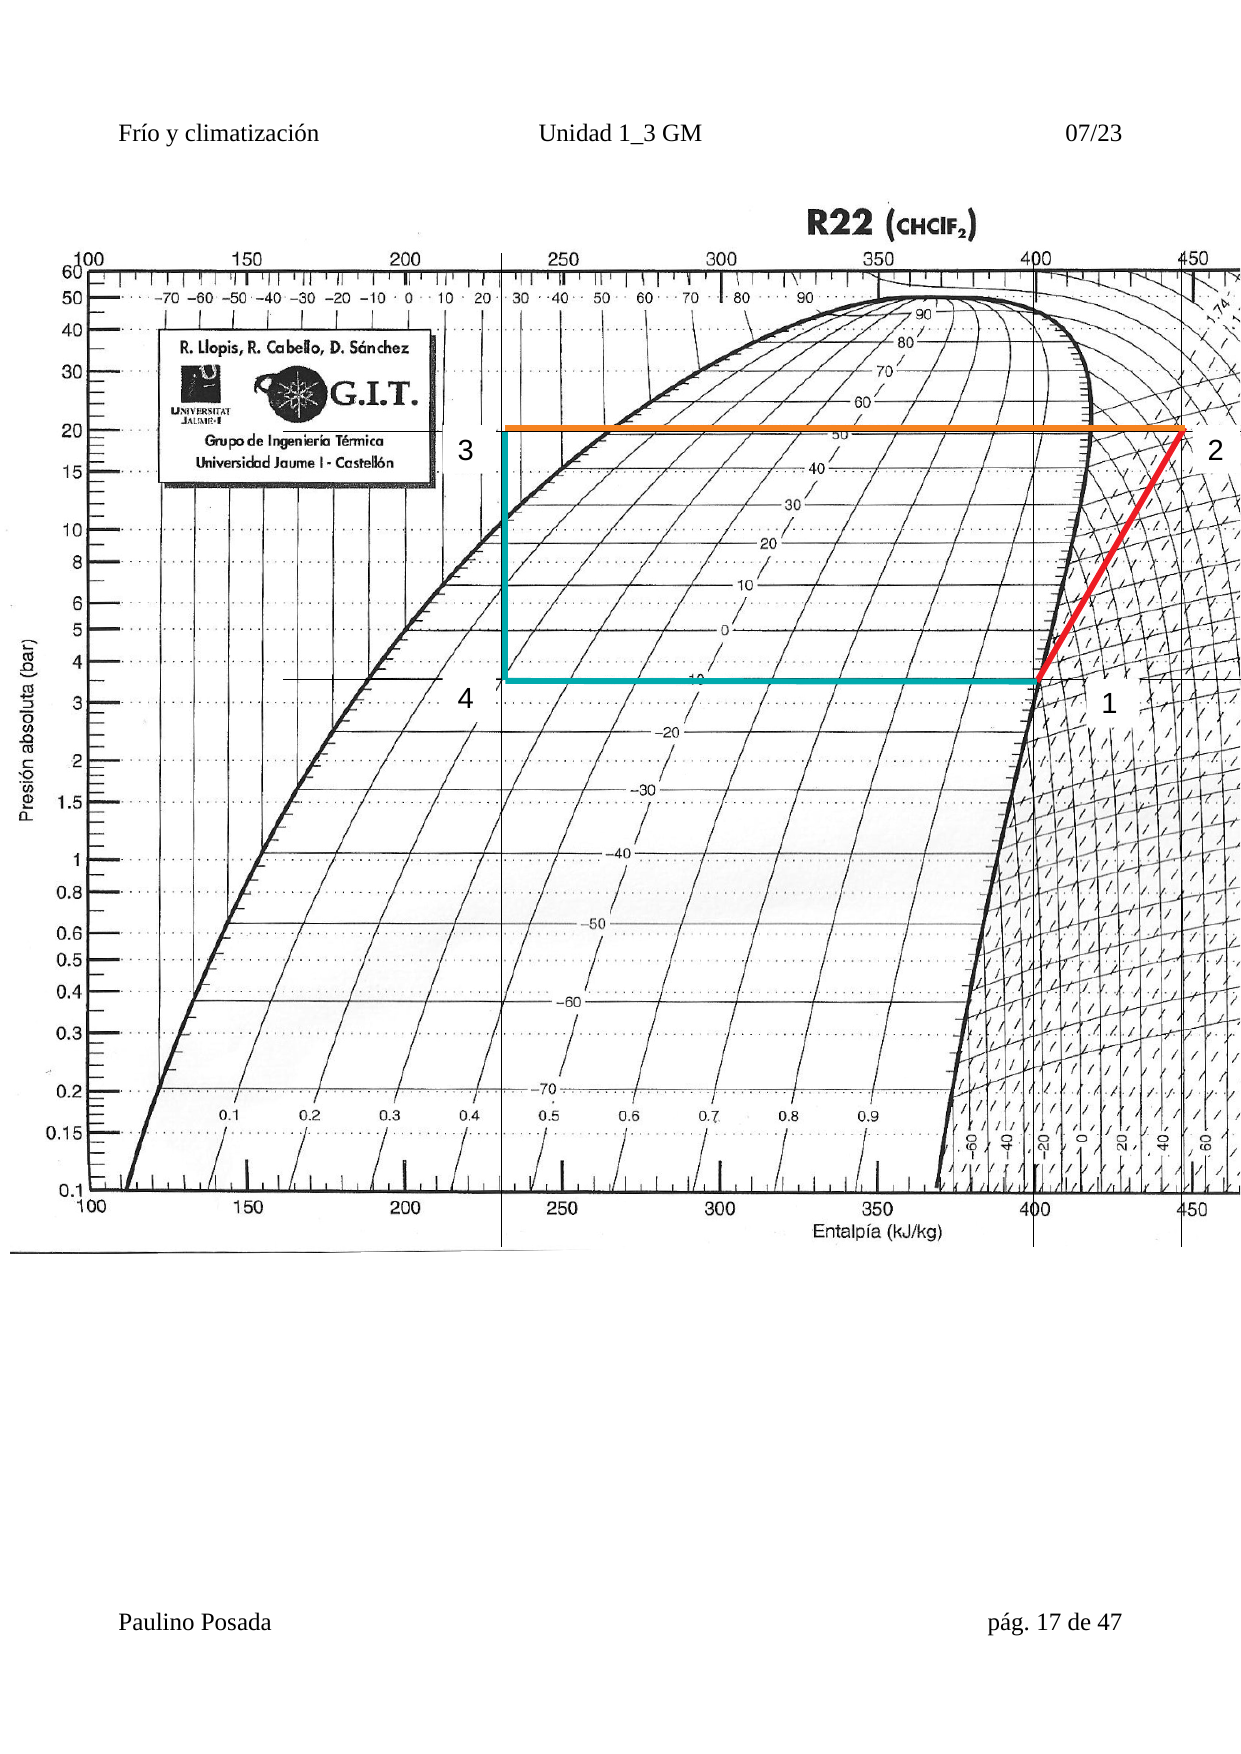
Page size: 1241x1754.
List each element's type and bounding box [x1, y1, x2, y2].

picture [1043, 442, 1181, 679]
picture [1034, 680, 1181, 1244]
picture [1182, 432, 1241, 679]
picture [508, 432, 1033, 678]
picture [1182, 680, 1241, 1243]
picture [1034, 432, 1177, 678]
picture [3, 182, 1241, 1254]
